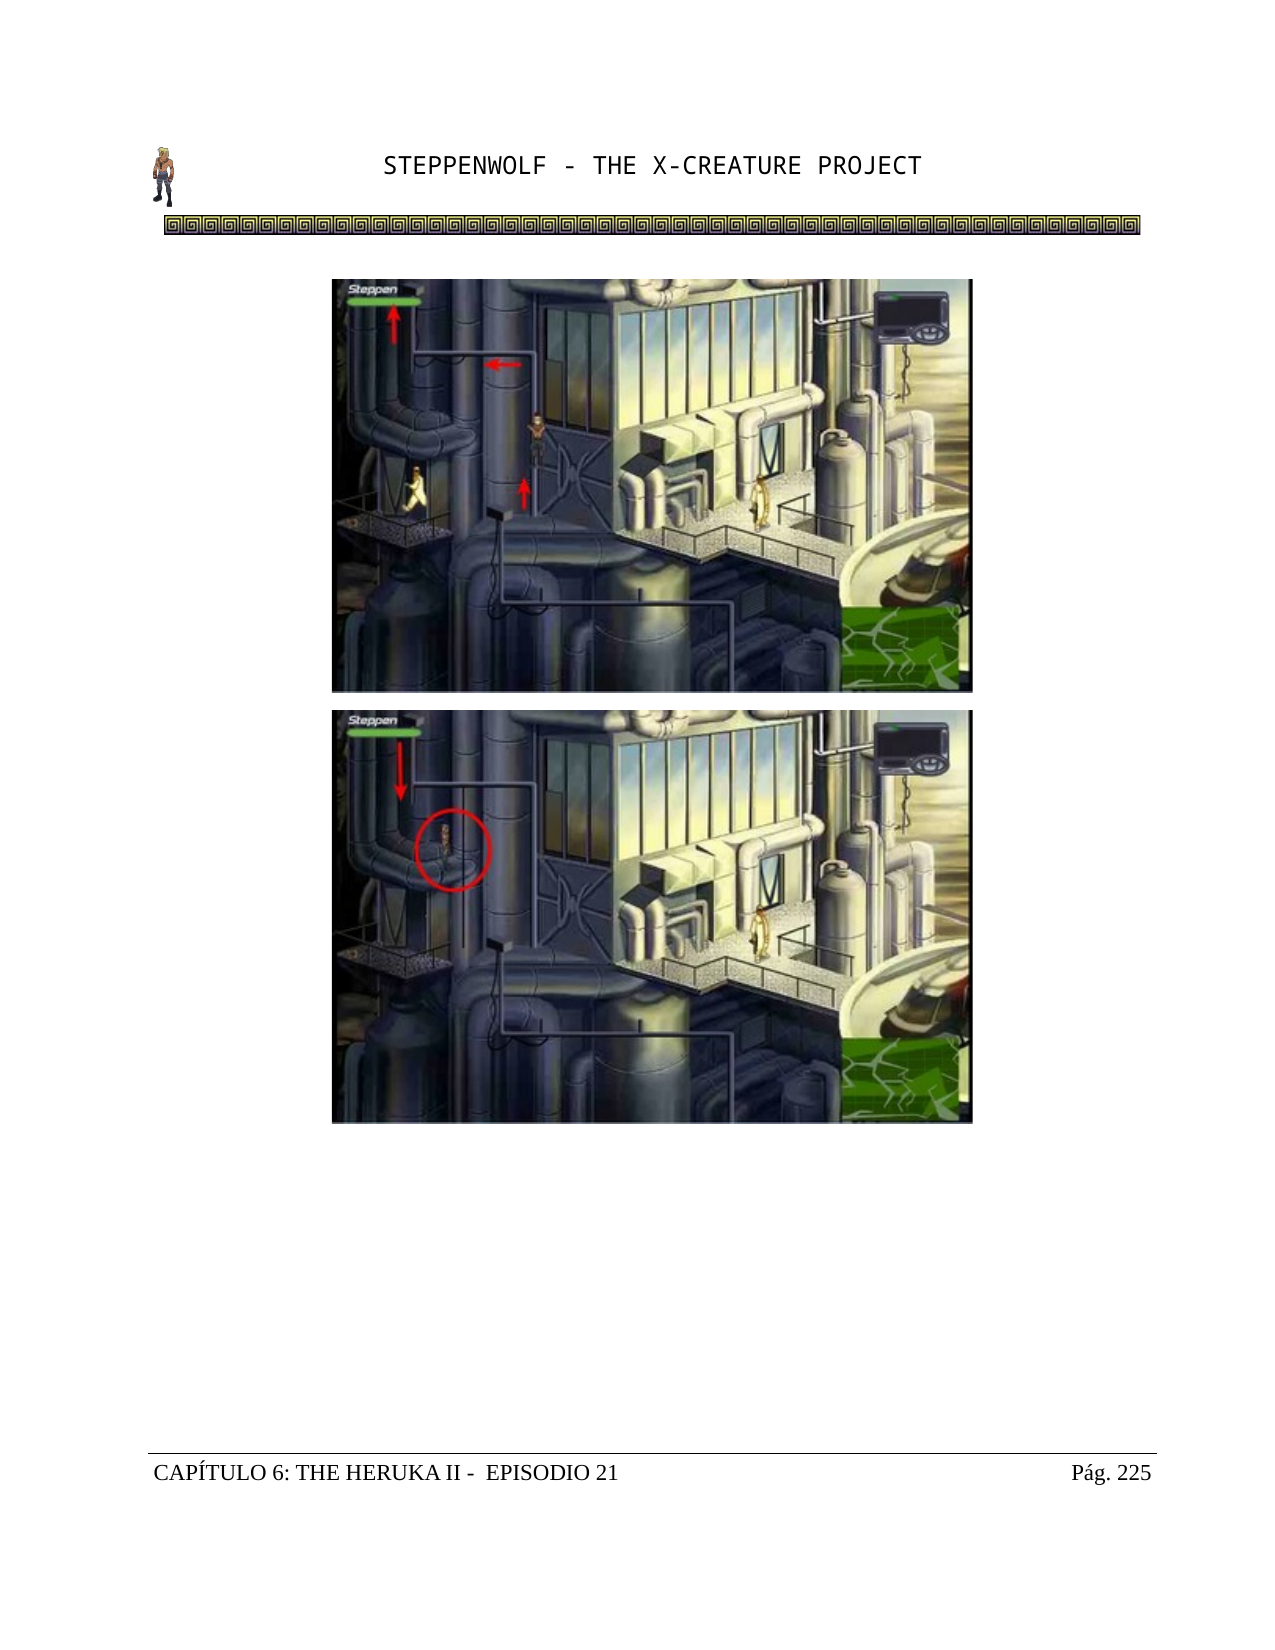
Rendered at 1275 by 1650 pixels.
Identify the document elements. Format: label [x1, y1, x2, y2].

picture [331, 279, 973, 693]
picture [147, 147, 181, 207]
picture [164, 215, 1141, 235]
picture [331, 710, 973, 1124]
